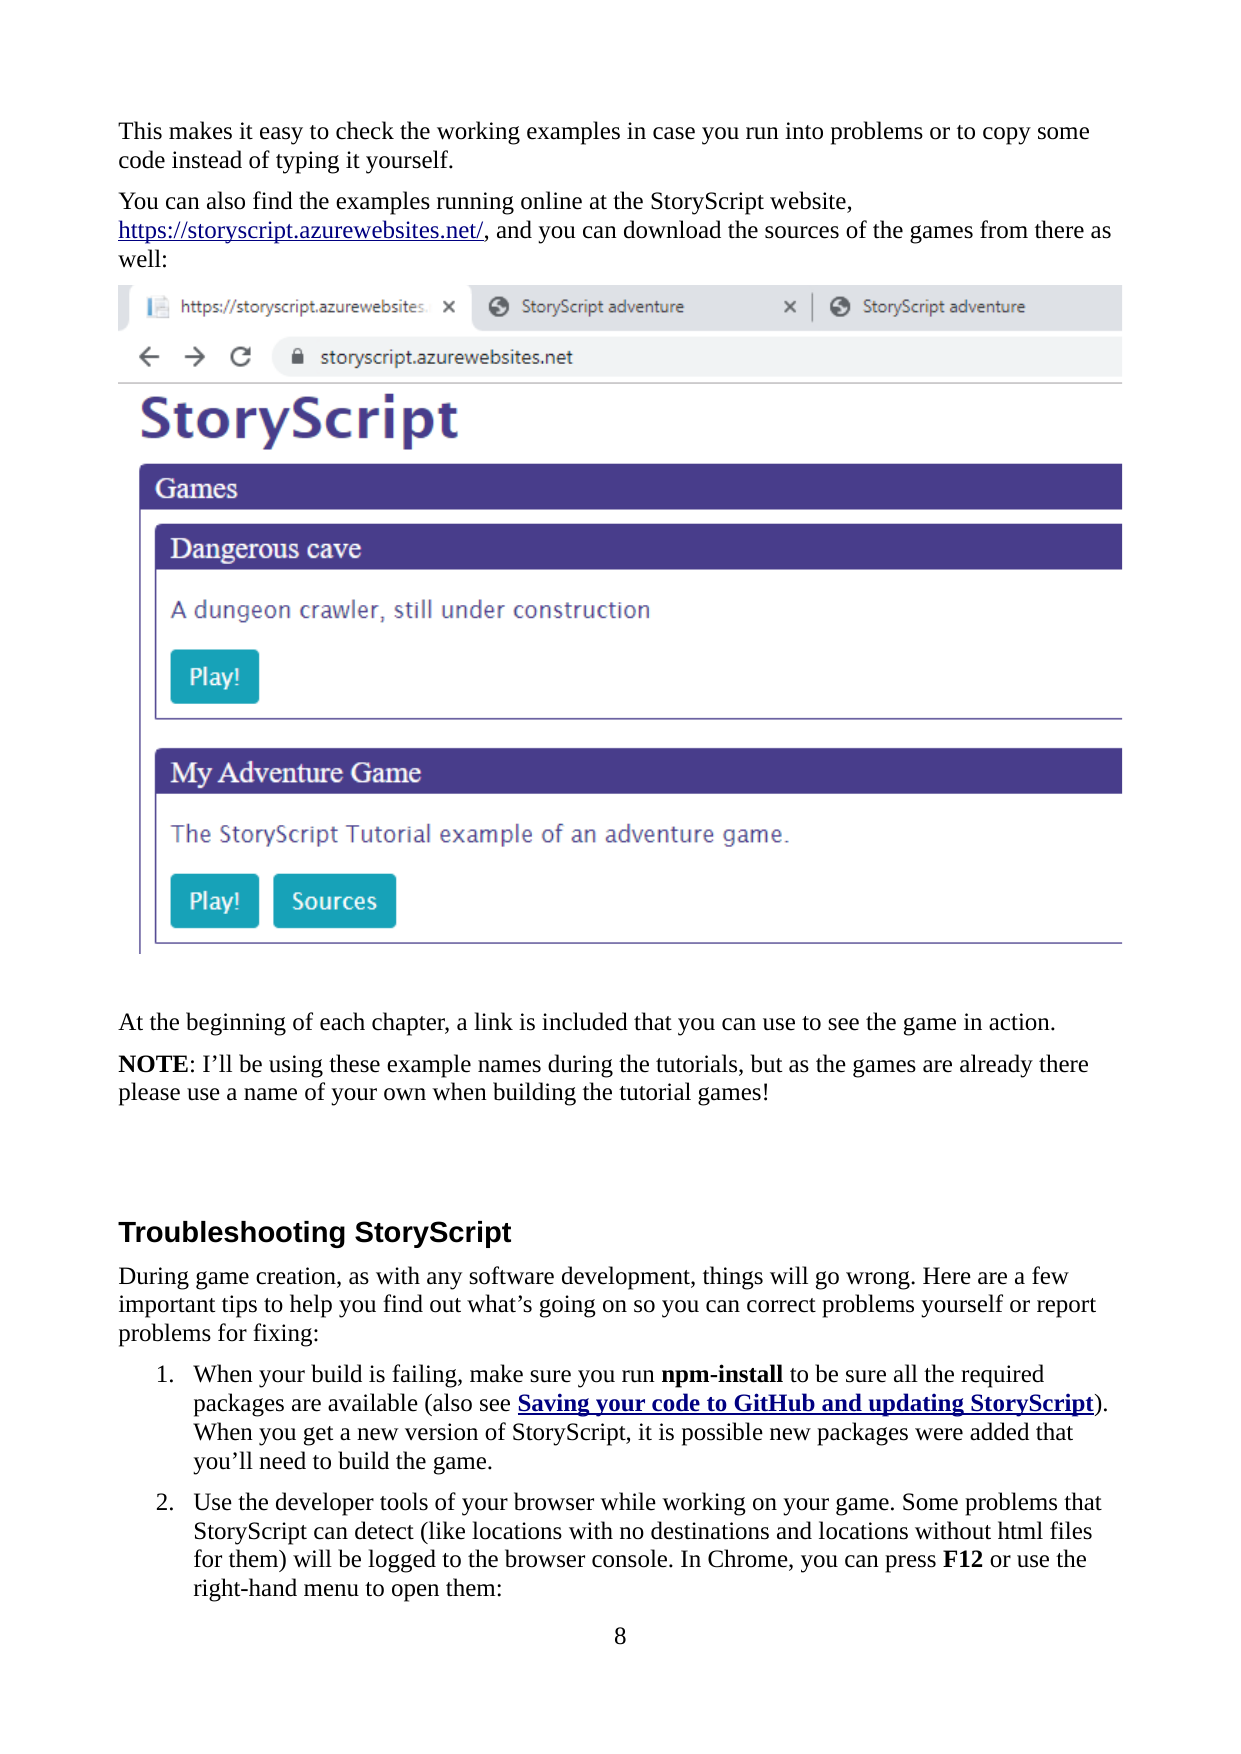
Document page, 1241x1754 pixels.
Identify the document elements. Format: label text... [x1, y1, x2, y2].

text This makes it easy to check the working examples in case you run into problems or to copy some code instead of typing it yourself. [118, 116, 1122, 174]
list When your build is failing, make sure you run npm-install to be sure all the required packages are available (also see Saving your code to GitHub and updating StoryScript). When you get a new version of StoryScript, it is possible new packages were added that you’ll need to build the game. [156, 1359, 1122, 1474]
text During game creation, as with any software development, things will go wrong. Here are a few important tips to help you find out what’s going on so you can correct problems yourself or report problems for fixing: [118, 1261, 1122, 1347]
text You can also find the examples running online at the StoryScript website, https://storyscript.azurewebsites.net/, and you can download the sources of the games from there as well: [118, 186, 1122, 272]
text At the beginning of each chapter, a link is included that you can use to see the game in action. [118, 1007, 1122, 1036]
text NOTE: I’ll be using these example names during the tutorials, but as the games are already there please use a name of your own when building the tutorial games! [118, 1049, 1122, 1106]
subtitle Troubleshooting StoryScript [118, 1215, 1122, 1248]
list Use the developer tools of your browser while working on your game. Some problems that StoryScript can detect (like locations with no destinations and locations without html files for them) will be logged to the browser console. In Chrome, you can press F12 or use the right-hand menu to open them: [156, 1487, 1122, 1602]
